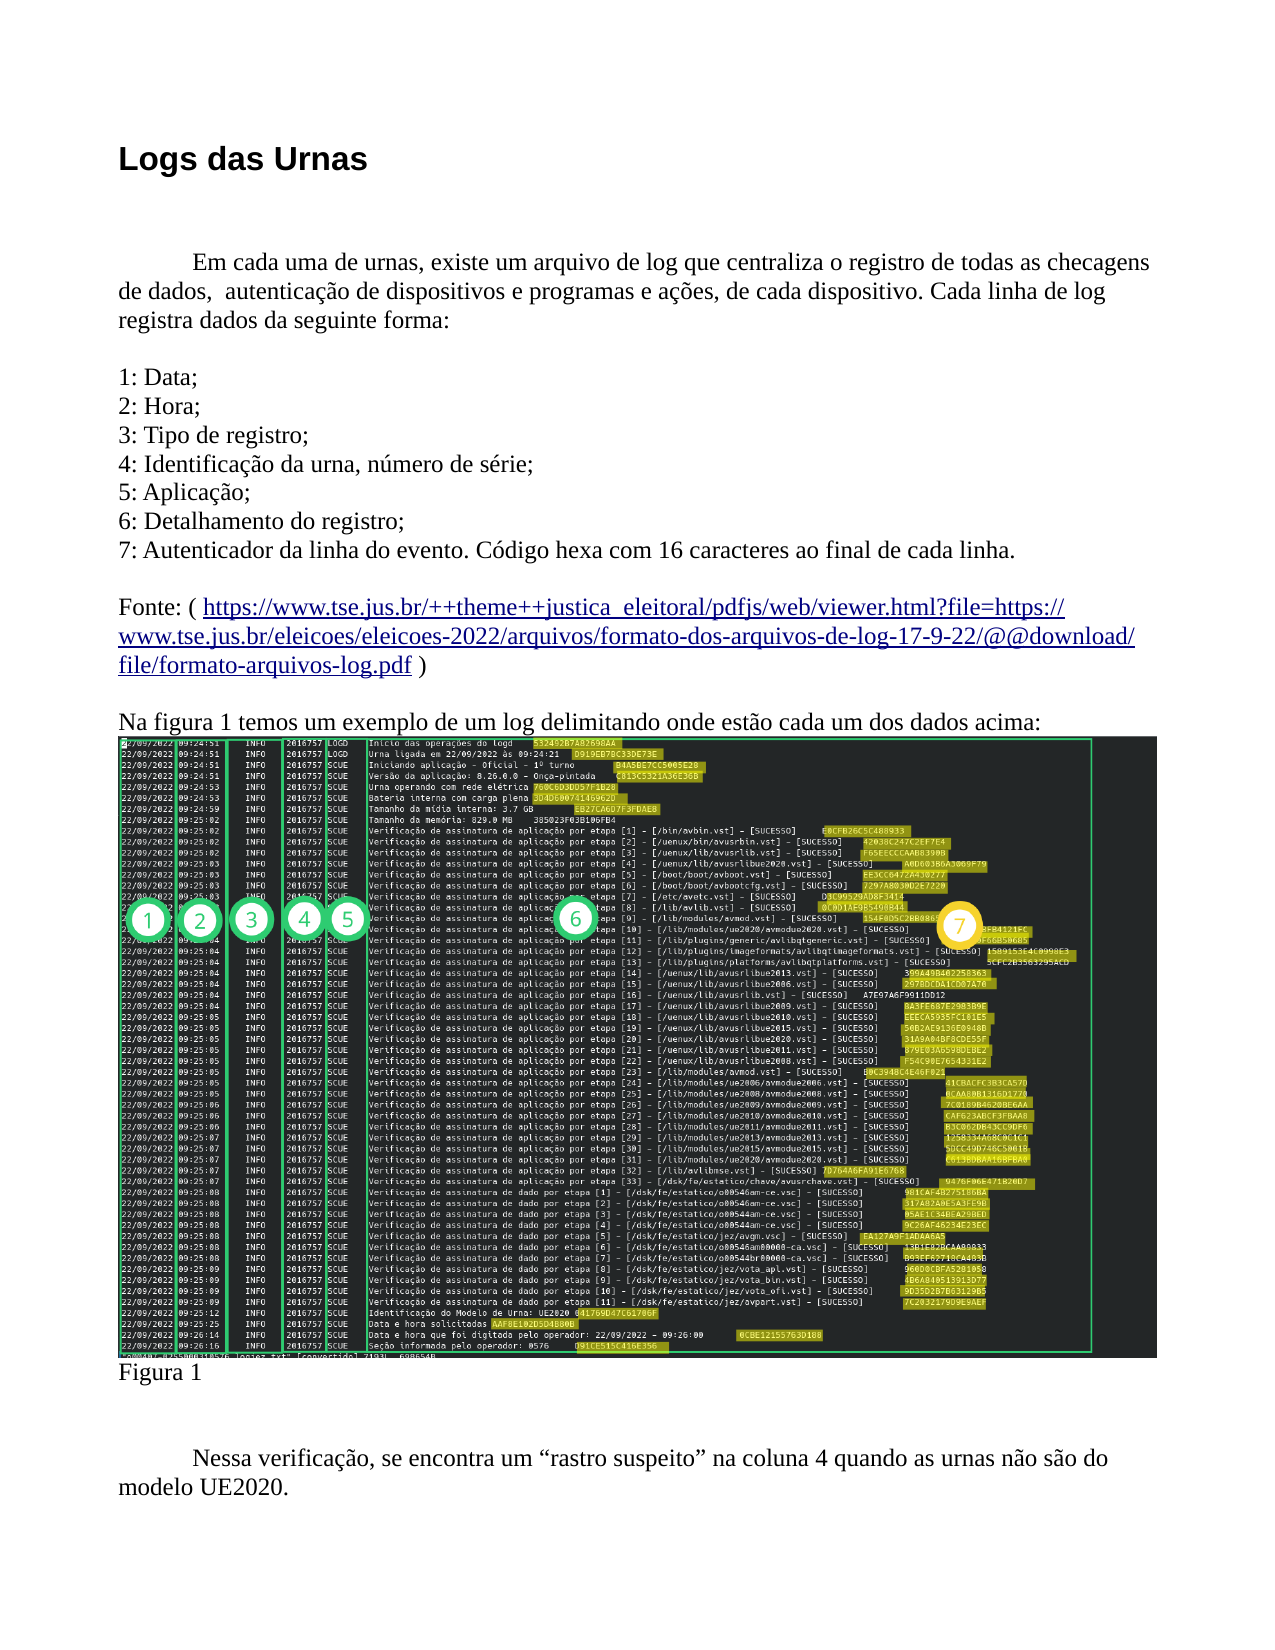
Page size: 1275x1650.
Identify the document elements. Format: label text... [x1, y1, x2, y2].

text 7: Autenticador da linha do evento. Código hexa com 16 caracteres ao final de cada linha. [118, 535, 1157, 564]
text Em cada uma de urnas, existe um arquivo de log que centraliza o registro de todas as checagens de dados, autenticação de dispositivos e programas e ações, de cada dispositivo. Cada linha de log registra dados da seguinte forma: 1: Data; 2: Hora; 3: Tipo de registro; 4: Identificação da urna, número de série; 5: Aplicação; 6: Detalhamento do registro; [118, 247, 1157, 535]
picture [118, 736, 1157, 1358]
text Na figura 1 temos um exemplo de um log delimitando onde estão cada um dos dados acima: [118, 707, 1157, 736]
text Fonte: ( https://www.tse.jus.br/++theme++justica_eleitoral/pdfjs/web/viewer.html?file=https://www.tse.jus.br/eleicoes/eleicoes-2022/arquivos/formato-dos-arquivos-de-log-17-9-22/@@download/file/formato-arquivos-log.pdf ) [118, 592, 1157, 679]
text Figura 1 [118, 1358, 1157, 1386]
text Nessa verificação, se encontra um “rastro suspeito” na coluna 4 quando as urnas não são do modelo UE2020. [118, 1443, 1157, 1501]
subtitle Logs das Urnas [118, 139, 1157, 177]
